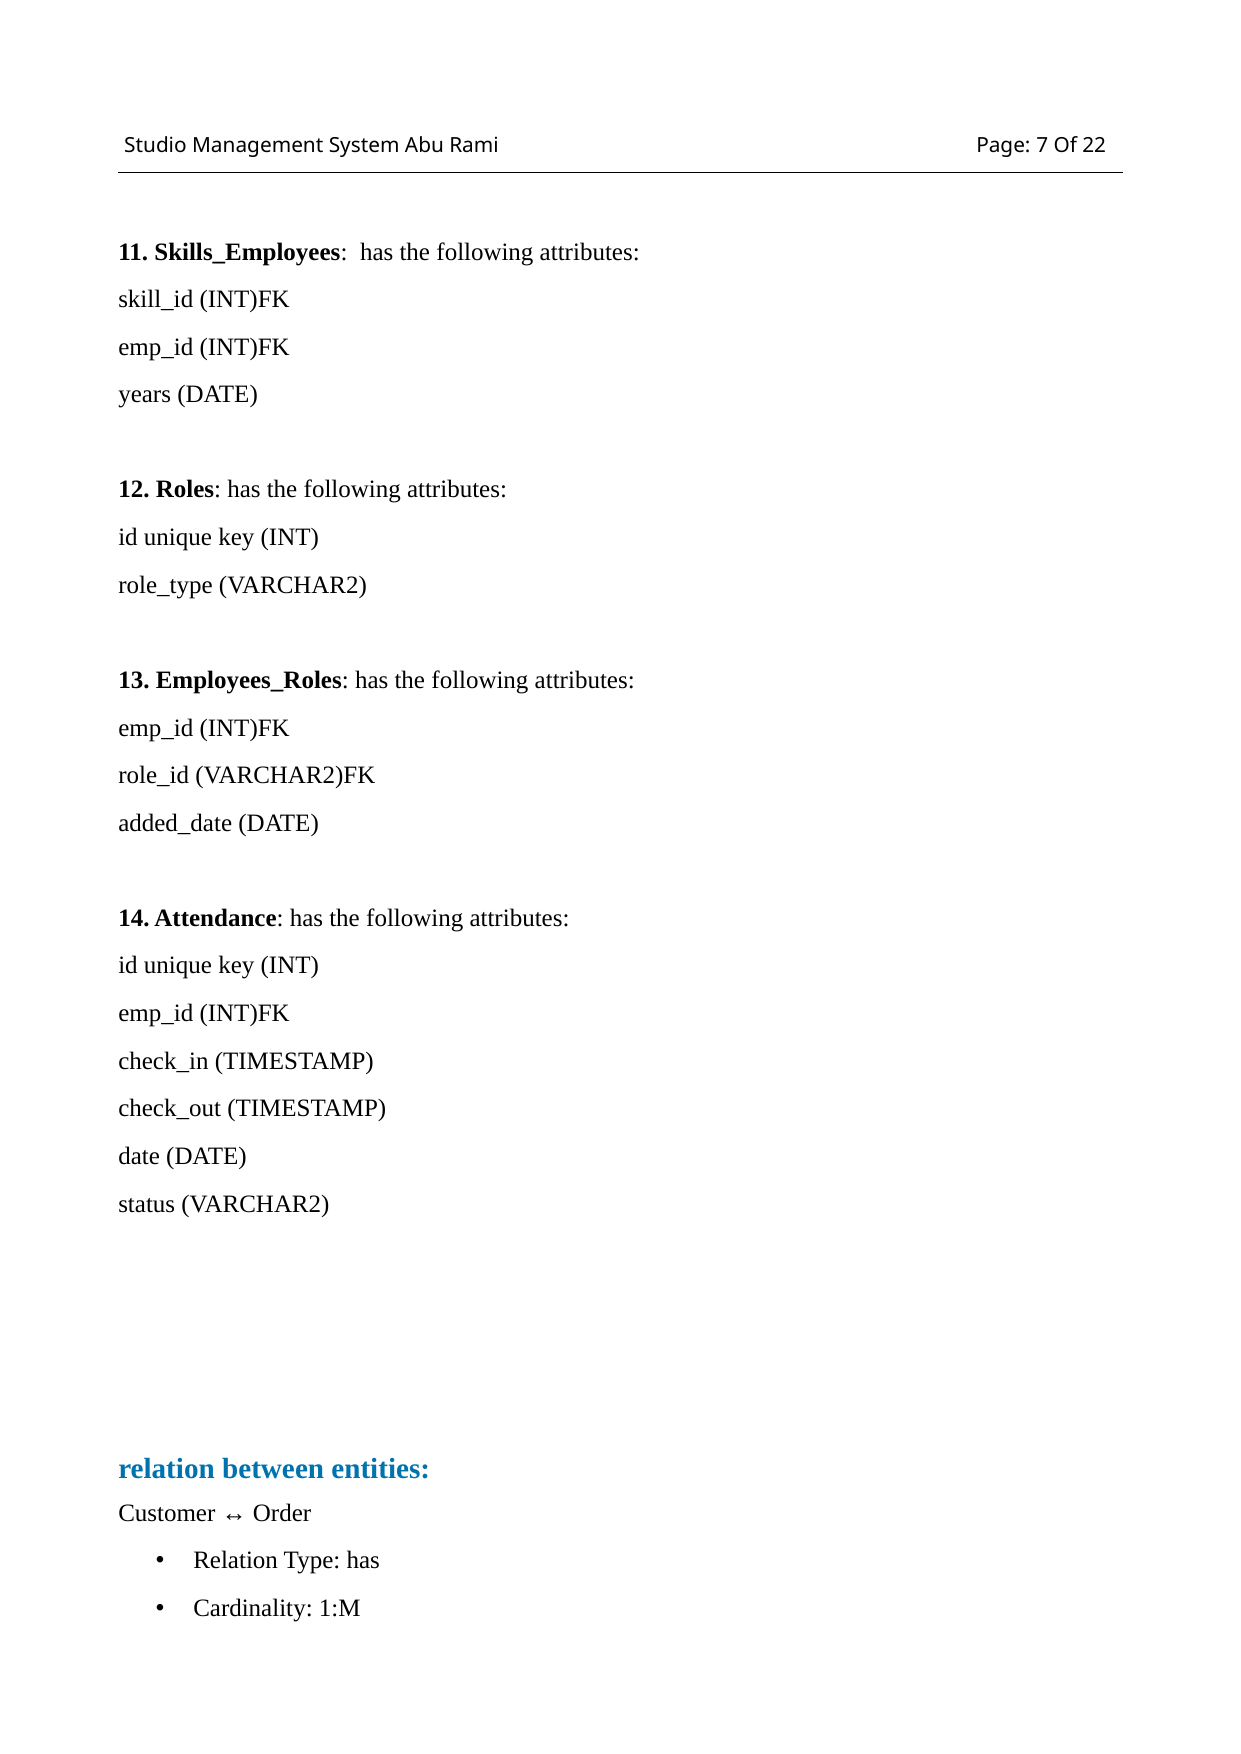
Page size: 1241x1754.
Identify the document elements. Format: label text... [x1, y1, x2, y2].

text emp_id (INT)FK [118, 332, 1122, 361]
text emp_id (INT)FK [118, 713, 1122, 741]
text 12. Roles: has the following attributes: [118, 474, 1122, 503]
text check_in (TIMESTAMP) [118, 1046, 1122, 1074]
text added_date (DATE) [118, 808, 1122, 837]
list Relation Type: has [156, 1545, 1122, 1574]
text Customer ↔ Order [118, 1498, 1122, 1526]
text check_out (TIMESTAMP) [118, 1093, 1122, 1122]
text id unique key (INT) [118, 522, 1122, 551]
text date (DATE) [118, 1141, 1122, 1170]
text 11. Skills_Employees: has the following attributes: [118, 237, 1122, 265]
text 14. Attendance: has the following attributes: [118, 903, 1122, 932]
text 13. Employees_Roles: has the following attributes: [118, 665, 1122, 694]
text years (DATE) [118, 379, 1122, 408]
text role_type (VARCHAR2) [118, 570, 1122, 598]
subtitle relation between entities: [118, 1452, 1122, 1485]
list Cardinality: 1:M [156, 1593, 1122, 1622]
text emp_id (INT)FK [118, 998, 1122, 1027]
text skill_id (INT)FK [118, 284, 1122, 313]
text id unique key (INT) [118, 951, 1122, 979]
text role_id (VARCHAR2)FK [118, 760, 1122, 789]
text status (VARCHAR2) [118, 1189, 1122, 1217]
